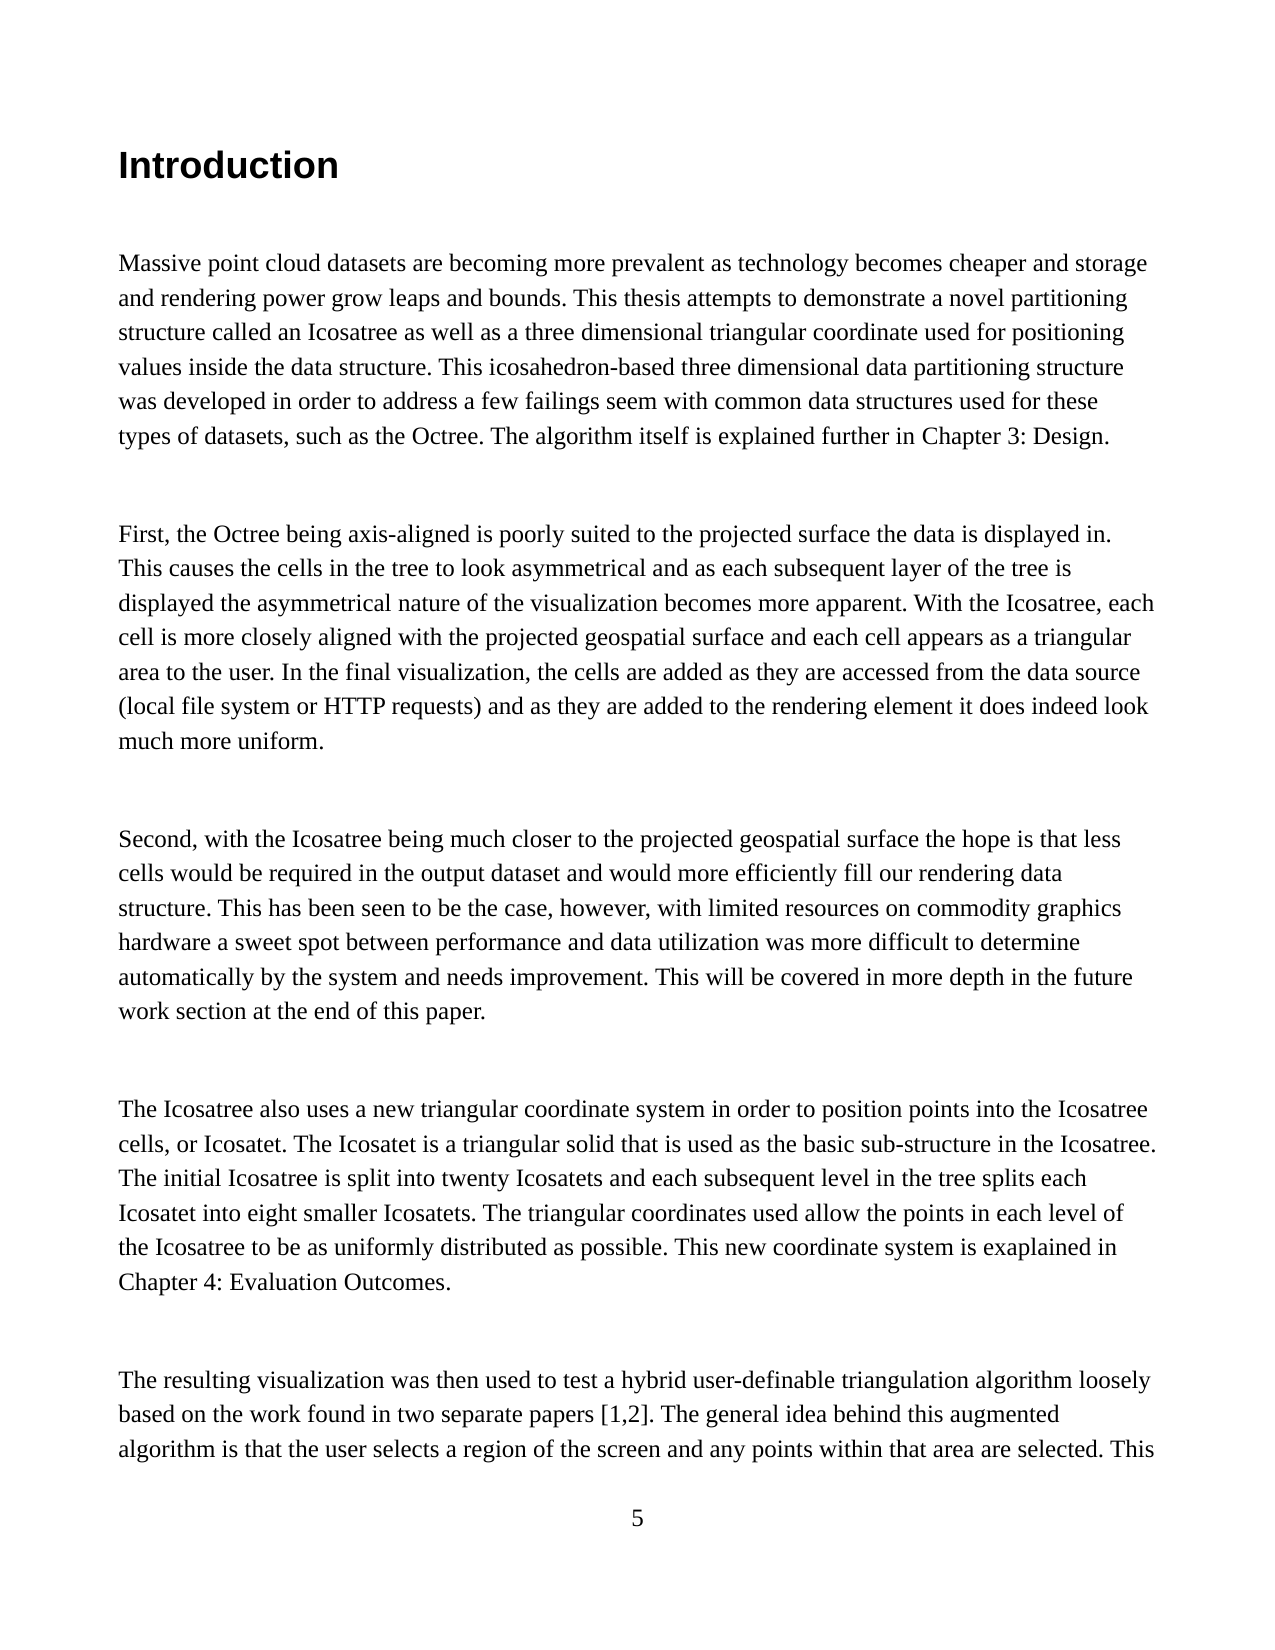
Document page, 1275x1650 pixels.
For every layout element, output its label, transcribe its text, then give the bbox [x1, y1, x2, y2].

text The resulting visualization was then used to test a hybrid user-definable triangulation algorithm loosely based on the work found in two separate papers [1,2]. The general idea behind this augmented algorithm is that the user selects a region of the screen and any points within that area are selected. This [118, 1365, 1157, 1463]
text Second, with the Icosatree being much closer to the projected geospatial surface the hope is that less cells would be required in the output dataset and would more efficiently fill our rendering data structure. This has been seen to be the case, however, with limited resources on commodity graphics hardware a sweet spot between performance and data utilization was more difficult to determine automatically by the system and needs improvement. This will be covered in more depth in the future work section at the end of this paper. [118, 824, 1157, 1025]
text Massive point cloud datasets are becoming more prevalent as technology becomes cheaper and storage and rendering power grow leaps and bounds. This thesis attempts to demonstrate a novel partitioning structure called an Icosatree as well as a three dimensional triangular coordinate used for positioning values inside the data structure. This icosahedron-based three dimensional data partitioning structure was developed in order to address a few failings seem with common data structures used for these types of datasets, such as the Octree. The algorithm itself is explained further in Chapter 3: Design. [118, 248, 1157, 449]
subtitle Introduction [118, 143, 1157, 187]
text The Icosatree also uses a new triangular coordinate system in order to position points into the Icosatree cells, or Icosatet. The Icosatet is a triangular solid that is used as the basic sub-structure in the Icosatree. The initial Icosatree is split into twenty Icosatets and each subsequent level in the tree splits each Icosatet into eight smaller Icosatets. The triangular coordinates used allow the points in each level of the Icosatree to be as uniformly distributed as possible. This new coordinate system is exaplained in Chapter 4: Evaluation Outcomes. [118, 1094, 1157, 1296]
text First, the Octree being axis-aligned is poorly suited to the projected surface the data is displayed in. This causes the cells in the tree to look asymmetrical and as each subsequent layer of the tree is displayed the asymmetrical nature of the visualization becomes more apparent. With the Icosatree, each cell is more closely aligned with the projected geospatial surface and each cell appears as a triangular area to the user. In the final visualization, the cells are added as they are accessed from the data source (local file system or HTTP requests) and as they are added to the rendering element it does indeed look much more uniform. [118, 519, 1157, 754]
